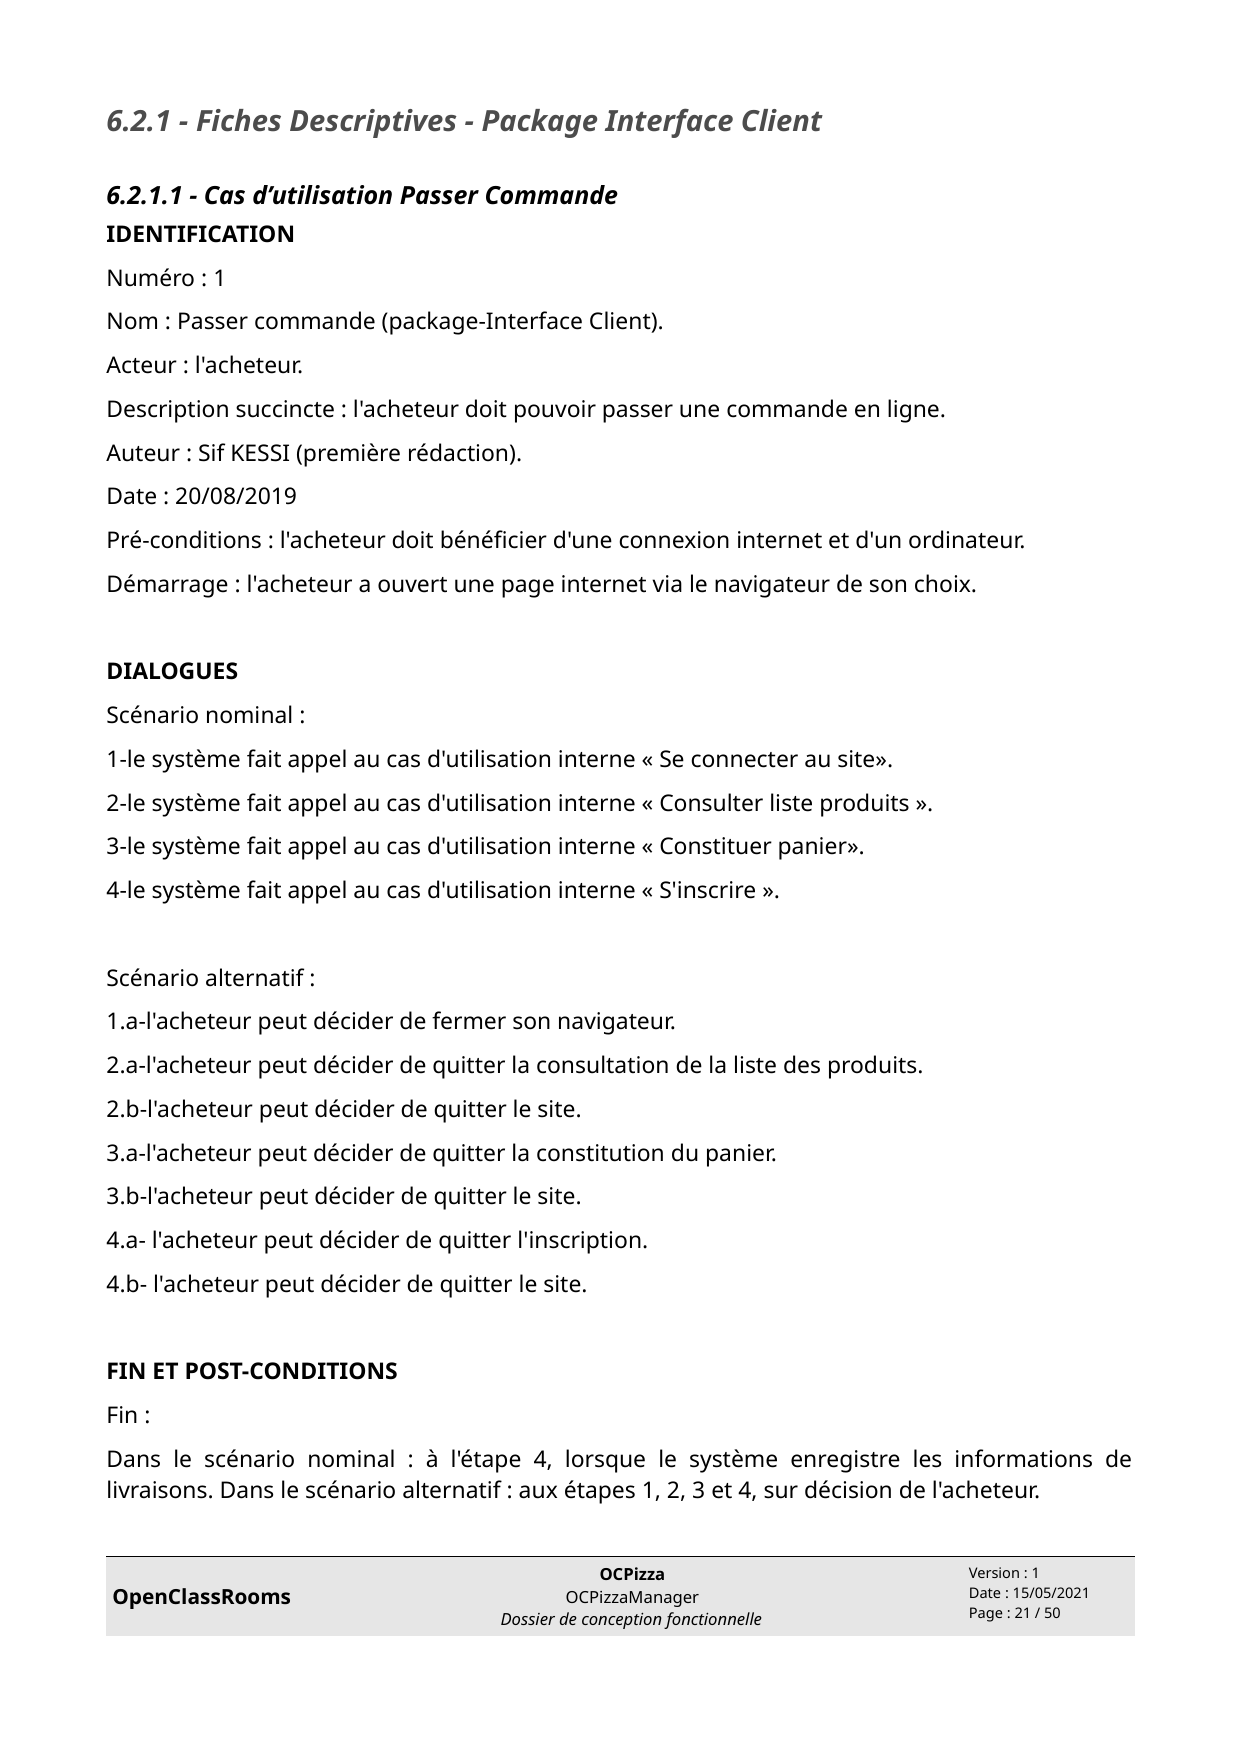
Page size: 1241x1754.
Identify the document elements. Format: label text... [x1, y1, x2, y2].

text Pré-conditions : l'acheteur doit bénéficier d'une connexion internet et d'un ordinateur. [106, 524, 1134, 555]
text 2.a-l'acheteur peut décider de quitter la consultation de la liste des produits. [106, 1049, 1134, 1080]
text 4.a- l'acheteur peut décider de quitter l'inscription. [106, 1224, 1134, 1255]
text Fin : [106, 1399, 1134, 1430]
text Description succincte : l'acheteur doit pouvoir passer une commande en ligne. [106, 393, 1134, 424]
text Auteur : Sif KESSI (première rédaction). [106, 437, 1134, 468]
text Démarrage : l'acheteur a ouvert une page internet via le navigateur de son choix. [106, 568, 1134, 599]
text DIALOGUES [106, 655, 1134, 687]
text Scénario alternatif : [106, 962, 1134, 993]
text Acteur : l'acheteur. [106, 349, 1134, 380]
text IDENTIFICATION [106, 218, 1134, 249]
text 1.a-l'acheteur peut décider de fermer son navigateur. [106, 1005, 1134, 1037]
text Numéro : 1 [106, 262, 1134, 293]
text 2-le système fait appel au cas d'utilisation interne « Consulter liste produits ». [106, 787, 1134, 818]
text 2.b-l'acheteur peut décider de quitter le site. [106, 1093, 1134, 1124]
subtitle Cas d’utilisation Passer Commande [106, 177, 1134, 212]
text 3-le système fait appel au cas d'utilisation interne « Constituer panier». [106, 830, 1134, 862]
text 1-le système fait appel au cas d'utilisation interne « Se connecter au site». [106, 743, 1134, 774]
text 4-le système fait appel au cas d'utilisation interne « S'inscrire ». [106, 874, 1134, 905]
subtitle Fiches Descriptives - Package Interface Client [106, 100, 1134, 140]
text 4.b- l'acheteur peut décider de quitter le site. [106, 1268, 1134, 1299]
text Date : 20/08/2019 [106, 480, 1134, 512]
text Scénario nominal : [106, 699, 1134, 730]
text Nom : Passer commande (package-Interface Client). [106, 305, 1134, 337]
text FIN ET POST-CONDITIONS [106, 1355, 1134, 1387]
text Dans le scénario nominal : à l'étape 4, lorsque le système enregistre les informations de livraisons. Dans le scénario alternatif : aux étapes 1, 2, 3 et 4, sur décision de l'acheteur. [106, 1443, 1134, 1505]
text 3.a-l'acheteur peut décider de quitter la constitution du panier. [106, 1137, 1134, 1168]
text 3.b-l'acheteur peut décider de quitter le site. [106, 1180, 1134, 1212]
